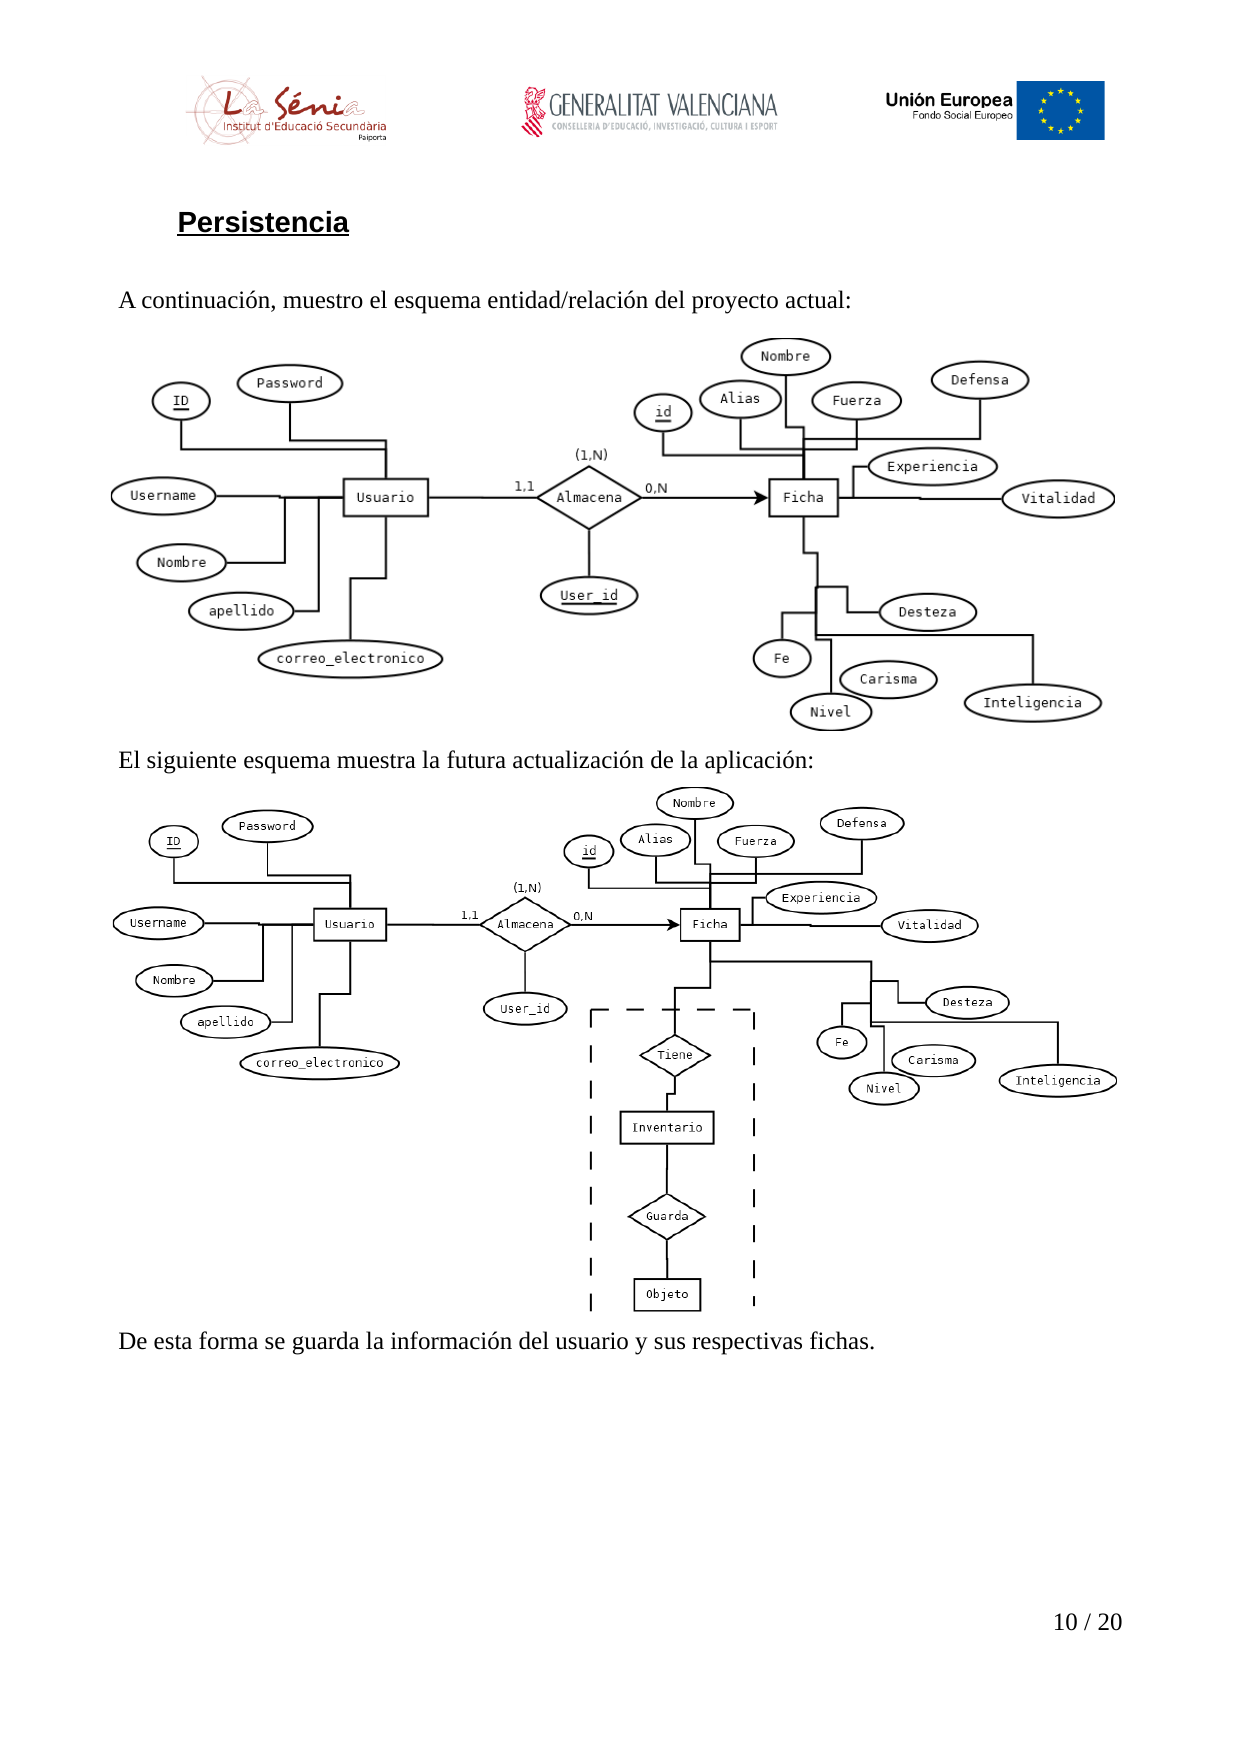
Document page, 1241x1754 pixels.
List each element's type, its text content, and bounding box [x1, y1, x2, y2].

subtitle Persistencia [118, 205, 1122, 239]
text A continuación, muestro el esquema entidad/relación del proyecto actual: [118, 285, 1122, 314]
picture [110, 338, 1115, 731]
picture [112, 787, 1117, 1312]
text El siguiente esquema muestra la futura actualización de la aplicación: [118, 357, 1122, 774]
text De esta forma se guarda la información del usuario y sus respectivas fichas. [118, 817, 1122, 1355]
picture [106, 56, 1111, 166]
